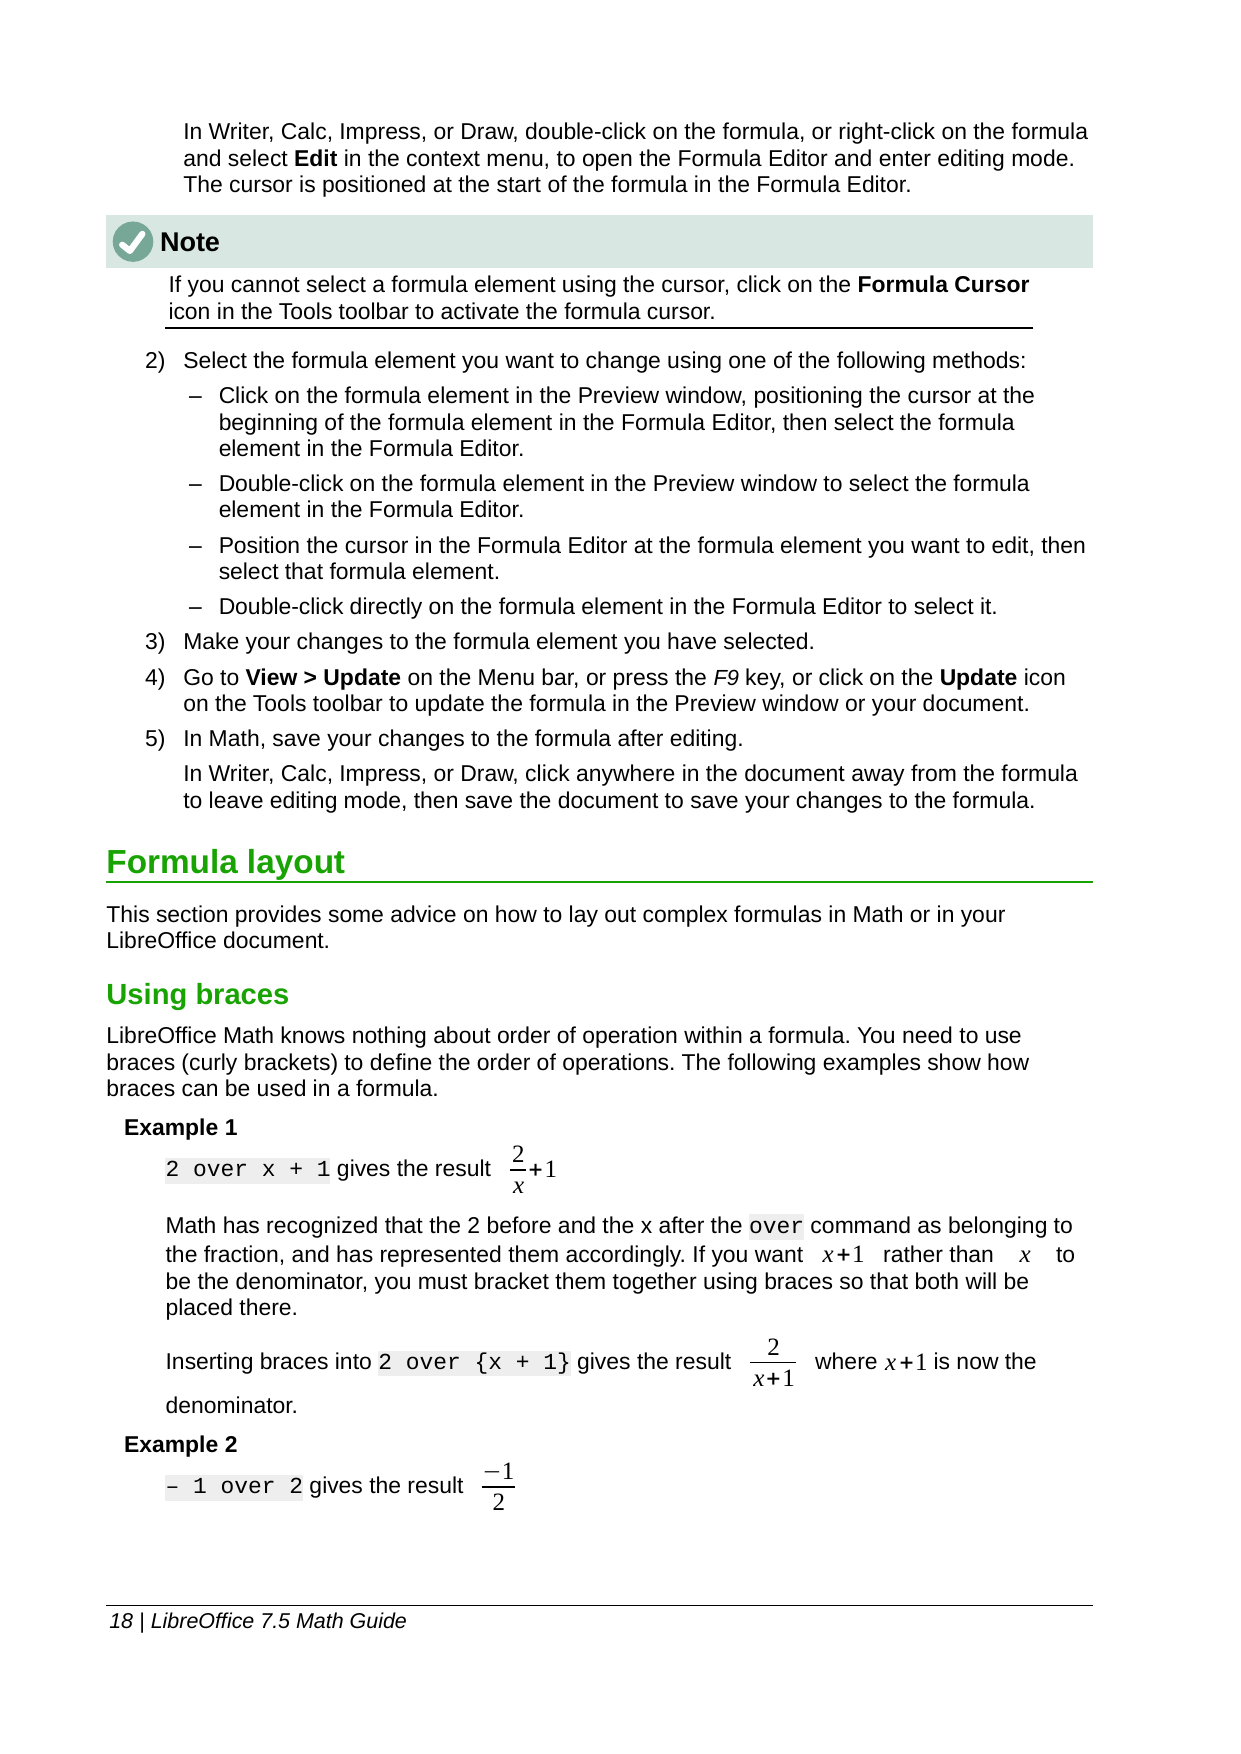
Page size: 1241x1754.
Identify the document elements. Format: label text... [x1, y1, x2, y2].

text Example 2 [124, 1431, 1093, 1457]
subtitle Note [106, 215, 1093, 268]
subtitle Using braces [106, 977, 1093, 1011]
list In Math, save your changes to the formula after editing. [165, 725, 1093, 751]
text 2 over x + 1 gives the result [165, 1140, 1093, 1199]
text LibreOffice Math knows nothing about order of operation within a formula. You need to use braces (curly brackets) to define the order of operations. The following examples show how braces can be used in a formula. [106, 1022, 1093, 1101]
text If you cannot select a formula element using the cursor, click on the Formula Cursor icon in the Tools toolbar to activate the formula cursor. [165, 268, 1033, 327]
text Example 1 [124, 1114, 1093, 1140]
list Go to View > Update on the Menu bar, or press the F9 key, or click on the Update icon on the Tools toolbar to update the formula in the Preview window or your document. [165, 663, 1093, 716]
list Double-click on the formula element in the Preview window to select the formula element in the Formula Editor. [189, 470, 1093, 523]
list Make your changes to the formula element you have selected. [165, 628, 1093, 655]
subtitle Formula layout [106, 842, 1093, 881]
text Math has recognized that the 2 before and the x after the over command as belonging to the fraction, and has represented them accordingly. If you want rather than to be the denominator, you must bracket them together using braces so that both will be placed there. [165, 1212, 1093, 1321]
list Click on the formula element in the Preview window, positioning the cursor at the beginning of the formula element in the Formula Editor, then select the formula element in the Formula Editor. [189, 382, 1093, 461]
text This section provides some advice on how to lay out complex formulas in Math or in your LibreOffice document. [106, 901, 1093, 953]
list In Writer, Calc, Impress, or Draw, click anywhere in the document away from the formula to leave editing mode, then save the document to save your changes to the formula. [165, 760, 1093, 813]
list Double-click directly on the formula element in the Formula Editor to select it. [189, 593, 1093, 619]
list In Writer, Calc, Impress, or Draw, double-click on the formula, or right-click on the formula and select Edit in the context menu, to open the Formula Editor and enter editing mode. The cursor is positioned at the start of the formula in the Formula Editor. [165, 118, 1093, 197]
list Select the formula element you want to change using one of the following methods: [165, 347, 1093, 373]
list Position the cursor in the Formula Editor at the formula element you want to edit, then select that formula element. [189, 532, 1093, 584]
text – 1 over 2 gives the result [165, 1457, 1093, 1516]
text Inserting braces into 2 over {x + 1} gives the resultwhere is now the denominator. [165, 1333, 1093, 1418]
